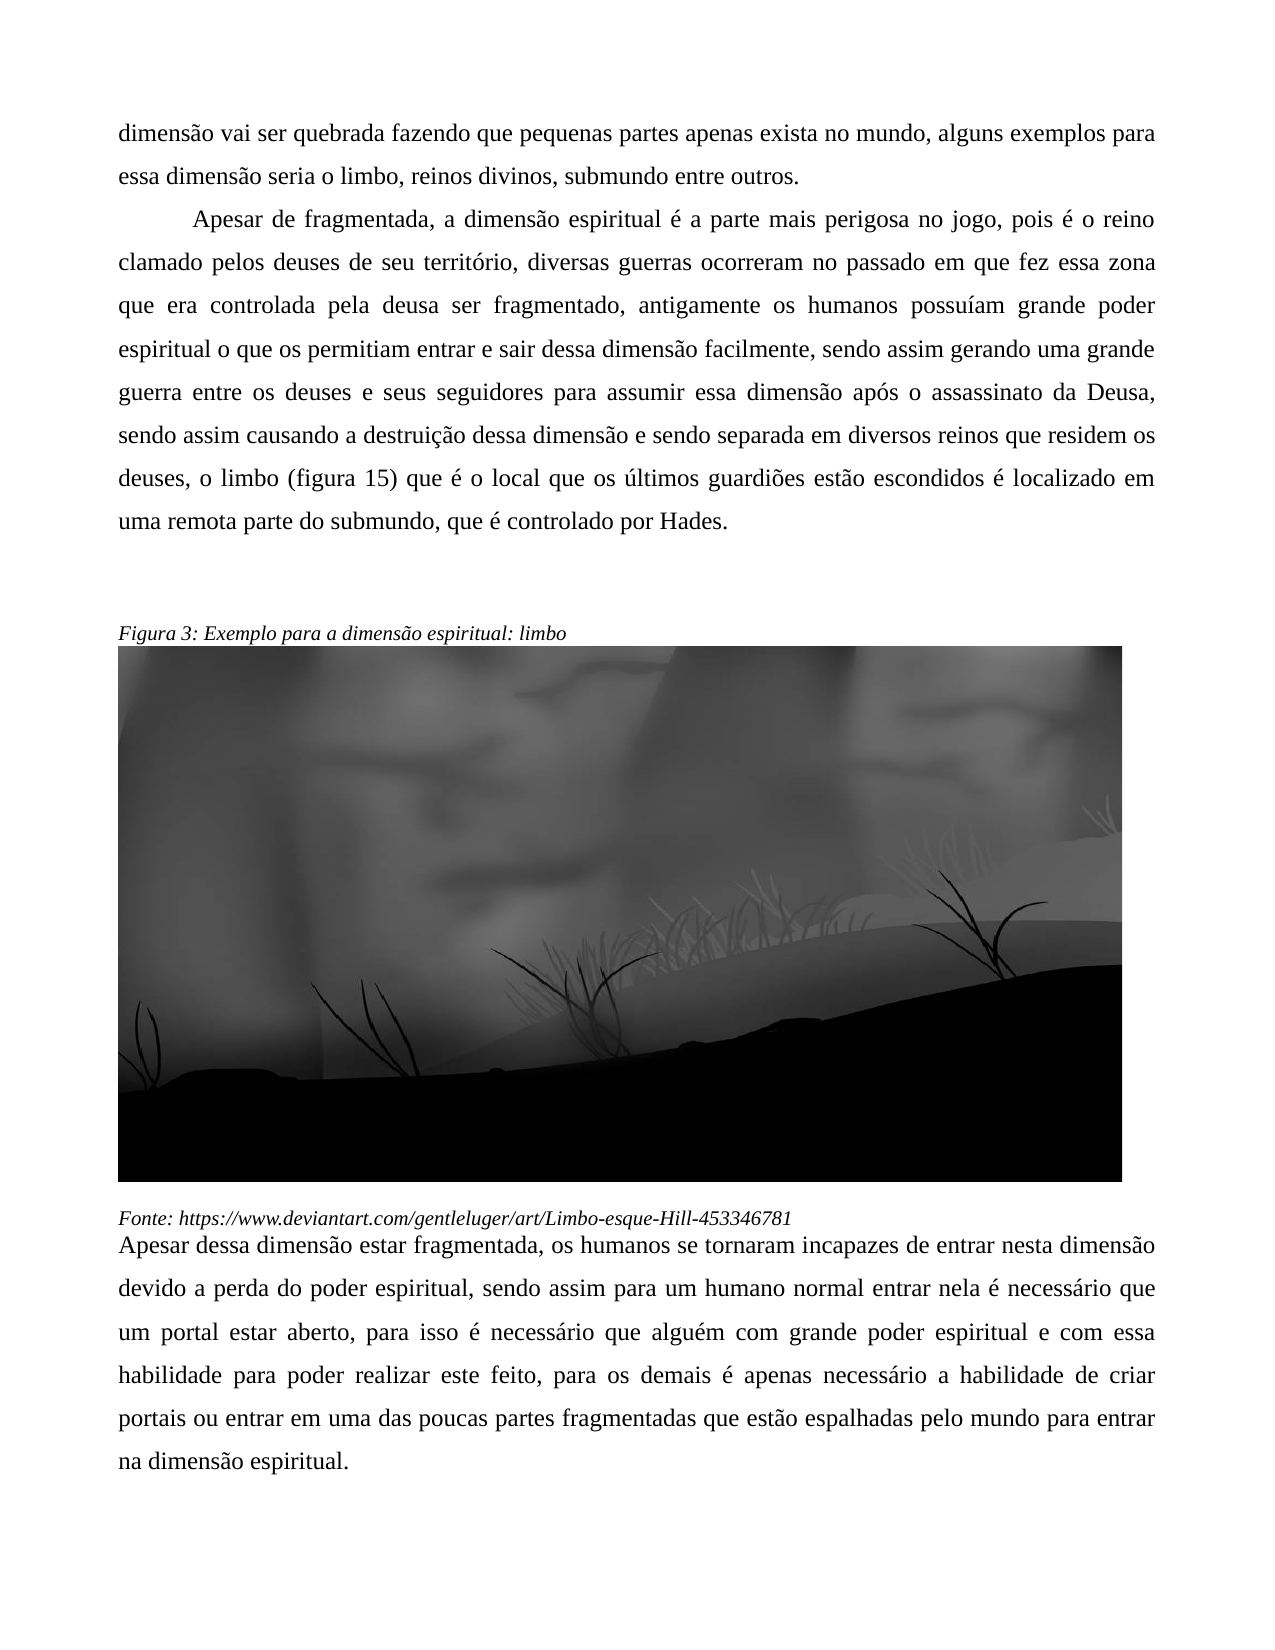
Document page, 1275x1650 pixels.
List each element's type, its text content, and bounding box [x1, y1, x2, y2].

text Fonte: https://www.deviantart.com/gentleluger/art/Limbo-esque-Hill-453346781 [118, 1206, 1122, 1230]
text Apesar dessa dimensão estar fragmentada, os humanos se tornaram incapazes de entrar nesta dimensão devido a perda do poder espiritual, sendo assim para um humano normal entrar nela é necessário que um portal estar aberto, para isso é necessário que alguém com grande poder espiritual e com essa habilidade para poder realizar este feito, para os demais é apenas necessário a habilidade de criar portais ou entrar em uma das poucas partes fragmentadas que estão espalhadas pelo mundo para entrar na dimensão espiritual. [118, 636, 1157, 1475]
text dimensão vai ser quebrada fazendo que pequenas partes apenas exista no mundo, alguns exemplos para essa dimensão seria o limbo, reinos divinos, submundo entre outros. [118, 118, 1157, 190]
text Apesar de fragmentada, a dimensão espiritual é a parte mais perigosa no jogo, pois é o reino clamado pelos deuses de seu território, diversas guerras ocorreram no passado em que fez essa zona que era controlada pela deusa ser fragmentado, antigamente os humanos possuíam grande poder espiritual o que os permitiam entrar e sair dessa dimensão facilmente, sendo assim gerando uma grande guerra entre os deuses e seus seguidores para assumir essa dimensão após o assassinato da Deusa, sendo assim causando a destruição dessa dimensão e sendo separada em diversos reinos que residem os deuses, o limbo (figura 15) que é o local que os últimos guardiões estão escondidos é localizado em uma remota parte do submundo, que é controlado por Hades. [118, 204, 1157, 535]
text Figura 3: Exemplo para a dimensão espiritual: limbo [118, 617, 1122, 646]
picture [118, 646, 1123, 1182]
